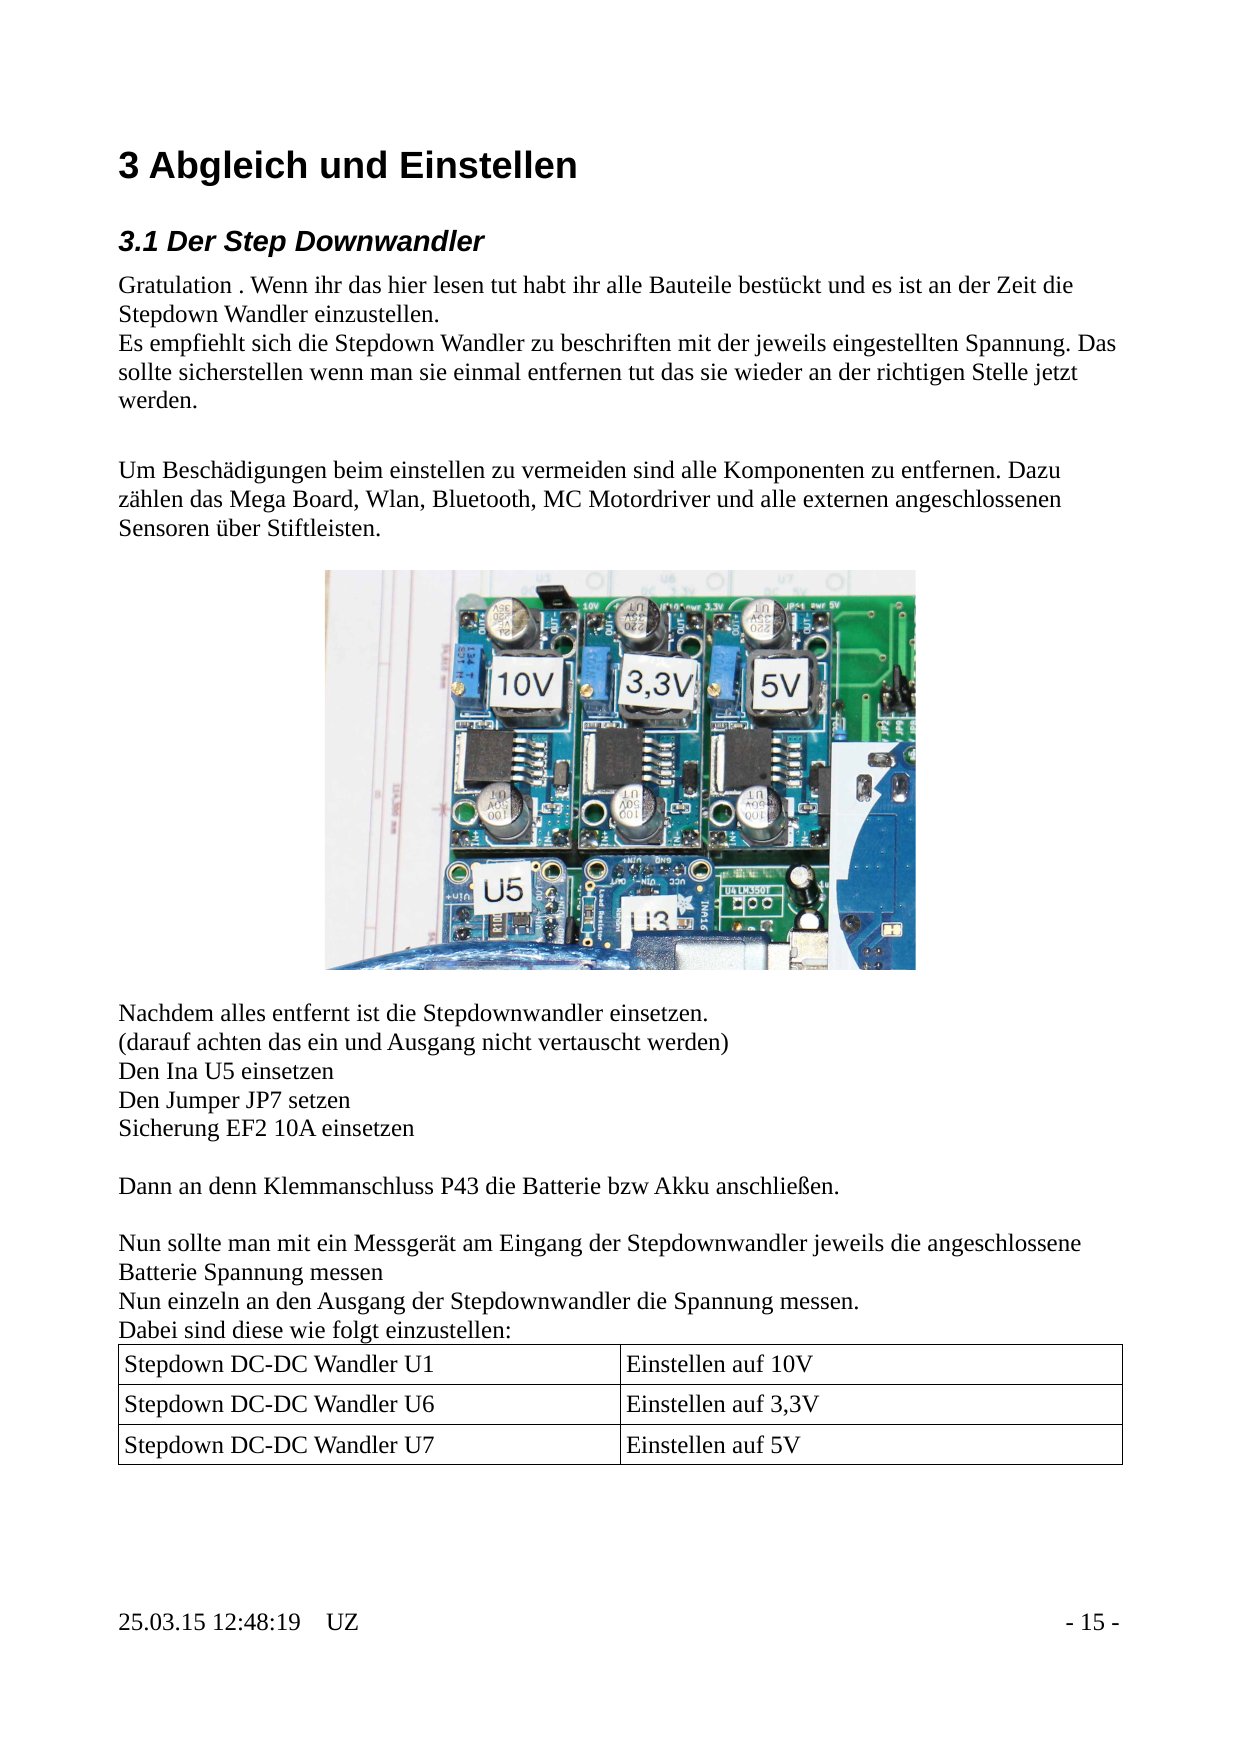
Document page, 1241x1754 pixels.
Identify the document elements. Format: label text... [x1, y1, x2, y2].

table_cell Stepdown DC-DC Wandler U6 [119, 1385, 620, 1424]
table_cell Einstellen auf 5V [621, 1425, 1122, 1464]
table_header Einstellen auf 10V [621, 1345, 1122, 1384]
subtitle 3 Abgleich und Einstellen [118, 143, 1122, 187]
text Den Ina U5 einsetzen [118, 1056, 1122, 1085]
table_cell Stepdown DC-DC Wandler U7 [119, 1425, 620, 1464]
text Nun sollte man mit ein Messgerät am Eingang der Stepdownwandler jeweils die angeschlossene Batterie Spannung messen [118, 1228, 1122, 1286]
text Den Jumper JP7 setzen [118, 1085, 1122, 1113]
text Sicherung EF2 10A einsetzen [118, 1113, 1122, 1142]
text Es empfiehlt sich die Stepdown Wandler zu beschriften mit der jeweils eingestellten Spannung. Das sollte sicherstellen wenn man sie einmal entfernen tut das sie wieder an der richtigen Stelle jetzt werden. [118, 328, 1122, 414]
text (darauf achten das ein und Ausgang nicht vertauscht werden) [118, 1027, 1122, 1056]
table_header Stepdown DC-DC Wandler U1 [119, 1345, 620, 1384]
text Dann an denn Klemmanschluss P43 die Batterie bzw Akku anschließen. [118, 1171, 1122, 1200]
text Gratulation . Wenn ihr das hier lesen tut habt ihr alle Bauteile bestückt und es ist an der Zeit die Stepdown Wandler einzustellen. [118, 270, 1122, 328]
text Nun einzeln an den Ausgang der Stepdownwandler die Spannung messen. [118, 1286, 1122, 1315]
text Dabei sind diese wie folgt einzustellen: [118, 1315, 1122, 1343]
text Nachdem alles entfernt ist die Stepdownwandler einsetzen. [118, 998, 1122, 1027]
picture [324, 570, 916, 970]
table_cell Einstellen auf 3,3V [621, 1385, 1122, 1424]
subtitle 3.1 Der Step Downwandler [118, 224, 1122, 258]
text Um Beschädigungen beim einstellen zu vermeiden sind alle Komponenten zu entfernen. Dazu zählen das Mega Board, Wlan, Bluetooth, MC Motordriver und alle externen angeschlossenen Sensoren über Stiftleisten. [118, 455, 1122, 542]
